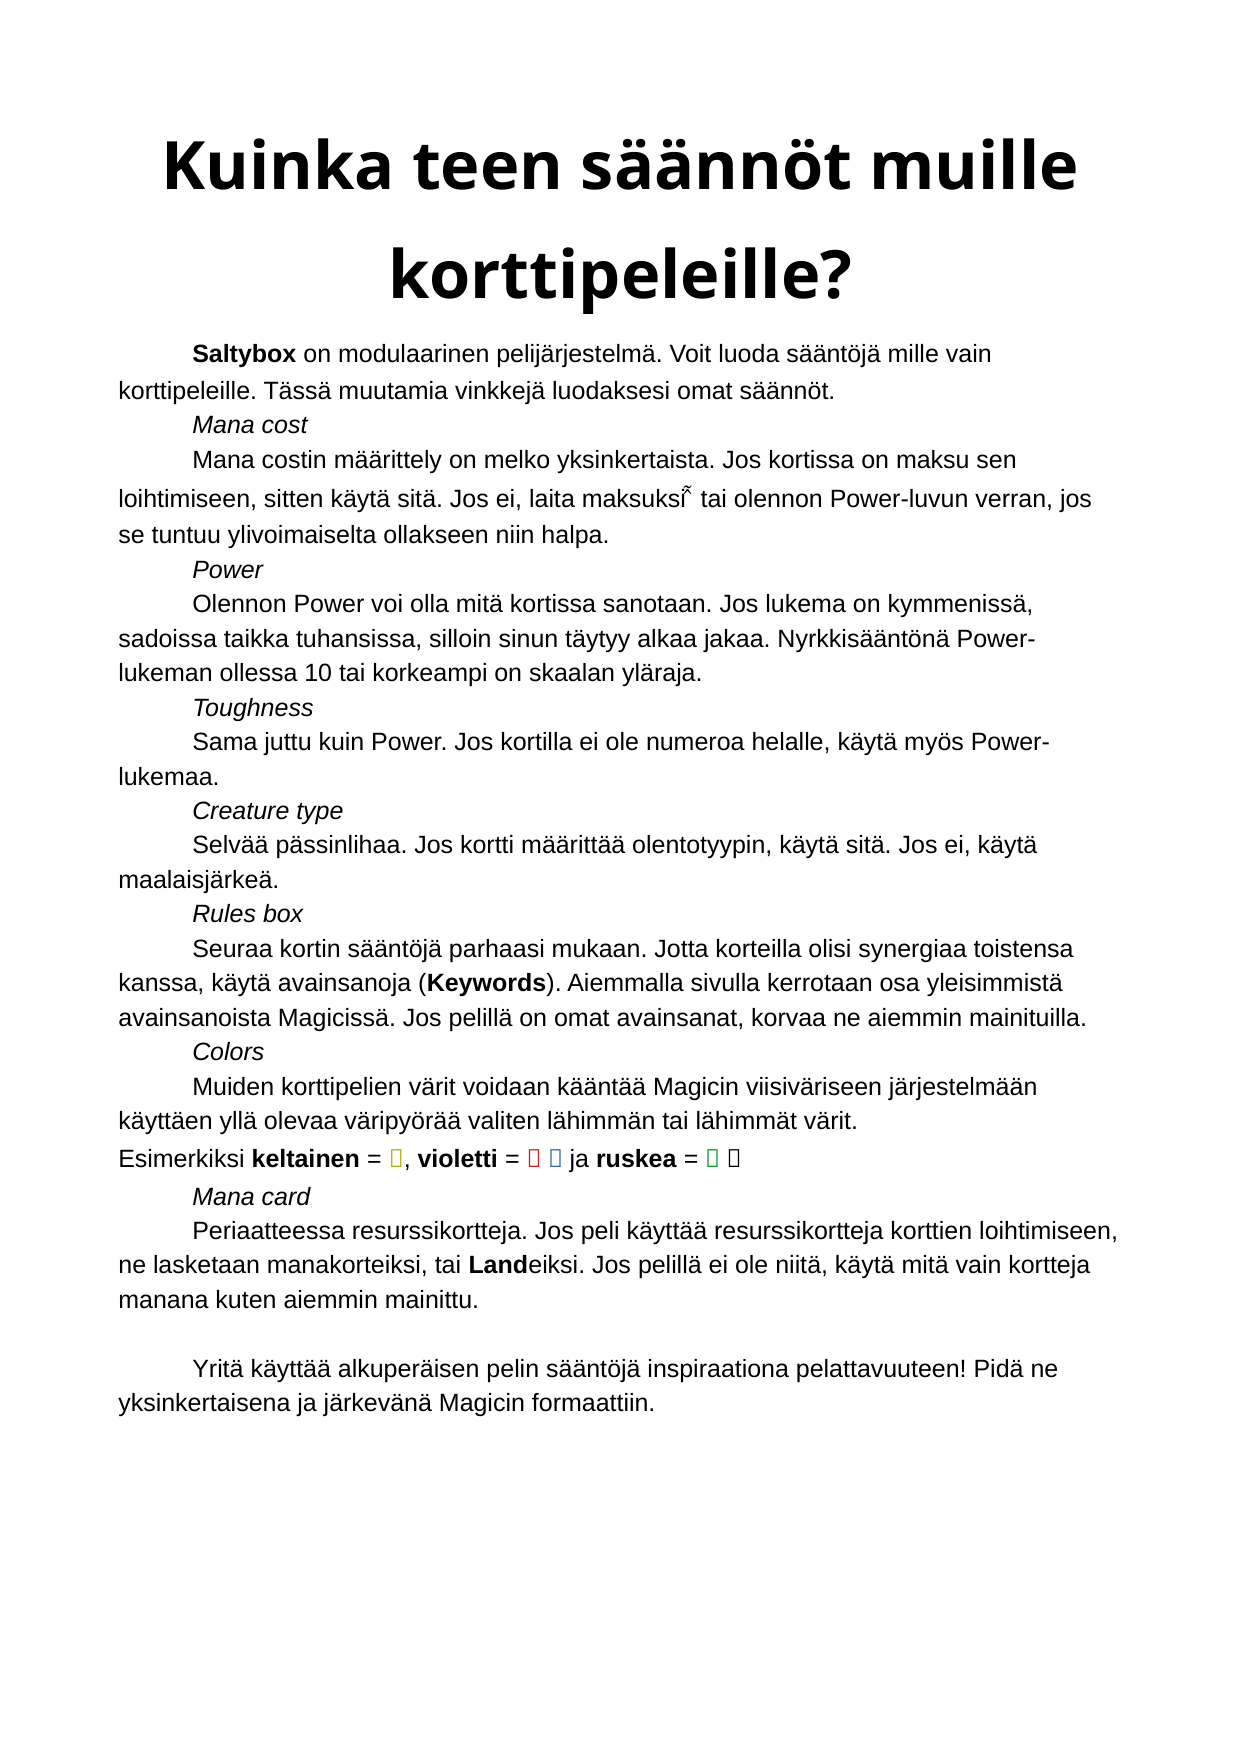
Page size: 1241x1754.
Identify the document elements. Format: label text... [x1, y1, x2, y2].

text Rules box [118, 899, 1122, 928]
text Kuinka teen säännöt muille korttipeleille? [118, 118, 1122, 318]
text Periaatteessa resurssikortteja. Jos peli käyttää resurssikortteja korttien loihtimiseen, ne lasketaan manakorteiksi, tai Landeiksi. Jos pelillä ei ole niitä, käytä mitä vain kortteja manana kuten aiemmin mainittu. [118, 1216, 1122, 1314]
text Olennon Power voi olla mitä kortissa sanotaan. Jos lukema on kymmenissä, sadoissa taikka tuhansissa, silloin sinun täytyy alkaa jakaa. Nyrkkisääntönä Power-lukeman ollessa 10 tai korkeampi on skaalan yläraja. [118, 589, 1122, 687]
text Selvää pässinlihaa. Jos kortti määrittää olentotyypin, käytä sitä. Jos ei, käytä maalaisjärkeä. [118, 830, 1122, 894]
text Mana costin määrittely on melko yksinkertaista. Jos kortissa on maksu sen loihtimiseen, sitten käytä sitä. Jos ei, laita maksuksi  tai olennon Power-luvun verran, jos se tuntuu ylivoimaiselta ollakseen niin halpa. [118, 445, 1122, 549]
text Creature type [118, 796, 1122, 825]
text Esimerkiksi keltainen = , violetti =   ja ruskea =   [118, 1141, 1122, 1175]
text Sama juttu kuin Power. Jos kortilla ei ole numeroa helalle, käytä myös Power-lukemaa. [118, 727, 1122, 790]
text Muiden korttipelien värit voidaan kääntää Magicin viisiväriseen järjestelmään käyttäen yllä olevaa väripyörää valiten lähimmän tai lähimmät värit. [118, 1072, 1122, 1135]
text Saltybox on modulaarinen pelijärjestelmä. Voit luoda sääntöjä mille vain korttipeleille. Tässä muutamia vinkkejä luodaksesi omat säännöt. Mana cost [118, 336, 1122, 439]
text Toughness [118, 692, 1122, 721]
text Power [118, 554, 1122, 583]
text Seuraa kortin sääntöjä parhaasi mukaan. Jotta korteilla olisi synergiaa toistensa kanssa, käytä avainsanoja (Keywords). Aiemmalla sivulla kerrotaan osa yleisimmistä avainsanoista Magicissä. Jos pelillä on omat avainsanat, korvaa ne aiemmin mainituilla. [118, 934, 1122, 1032]
text Colors [118, 1037, 1122, 1066]
text Yritä käyttää alkuperäisen pelin sääntöjä inspiraationa pelattavuuteen! Pidä ne yksinkertaisena ja järkevänä Magicin formaattiin. [118, 1354, 1122, 1417]
text Mana card [118, 1182, 1122, 1210]
